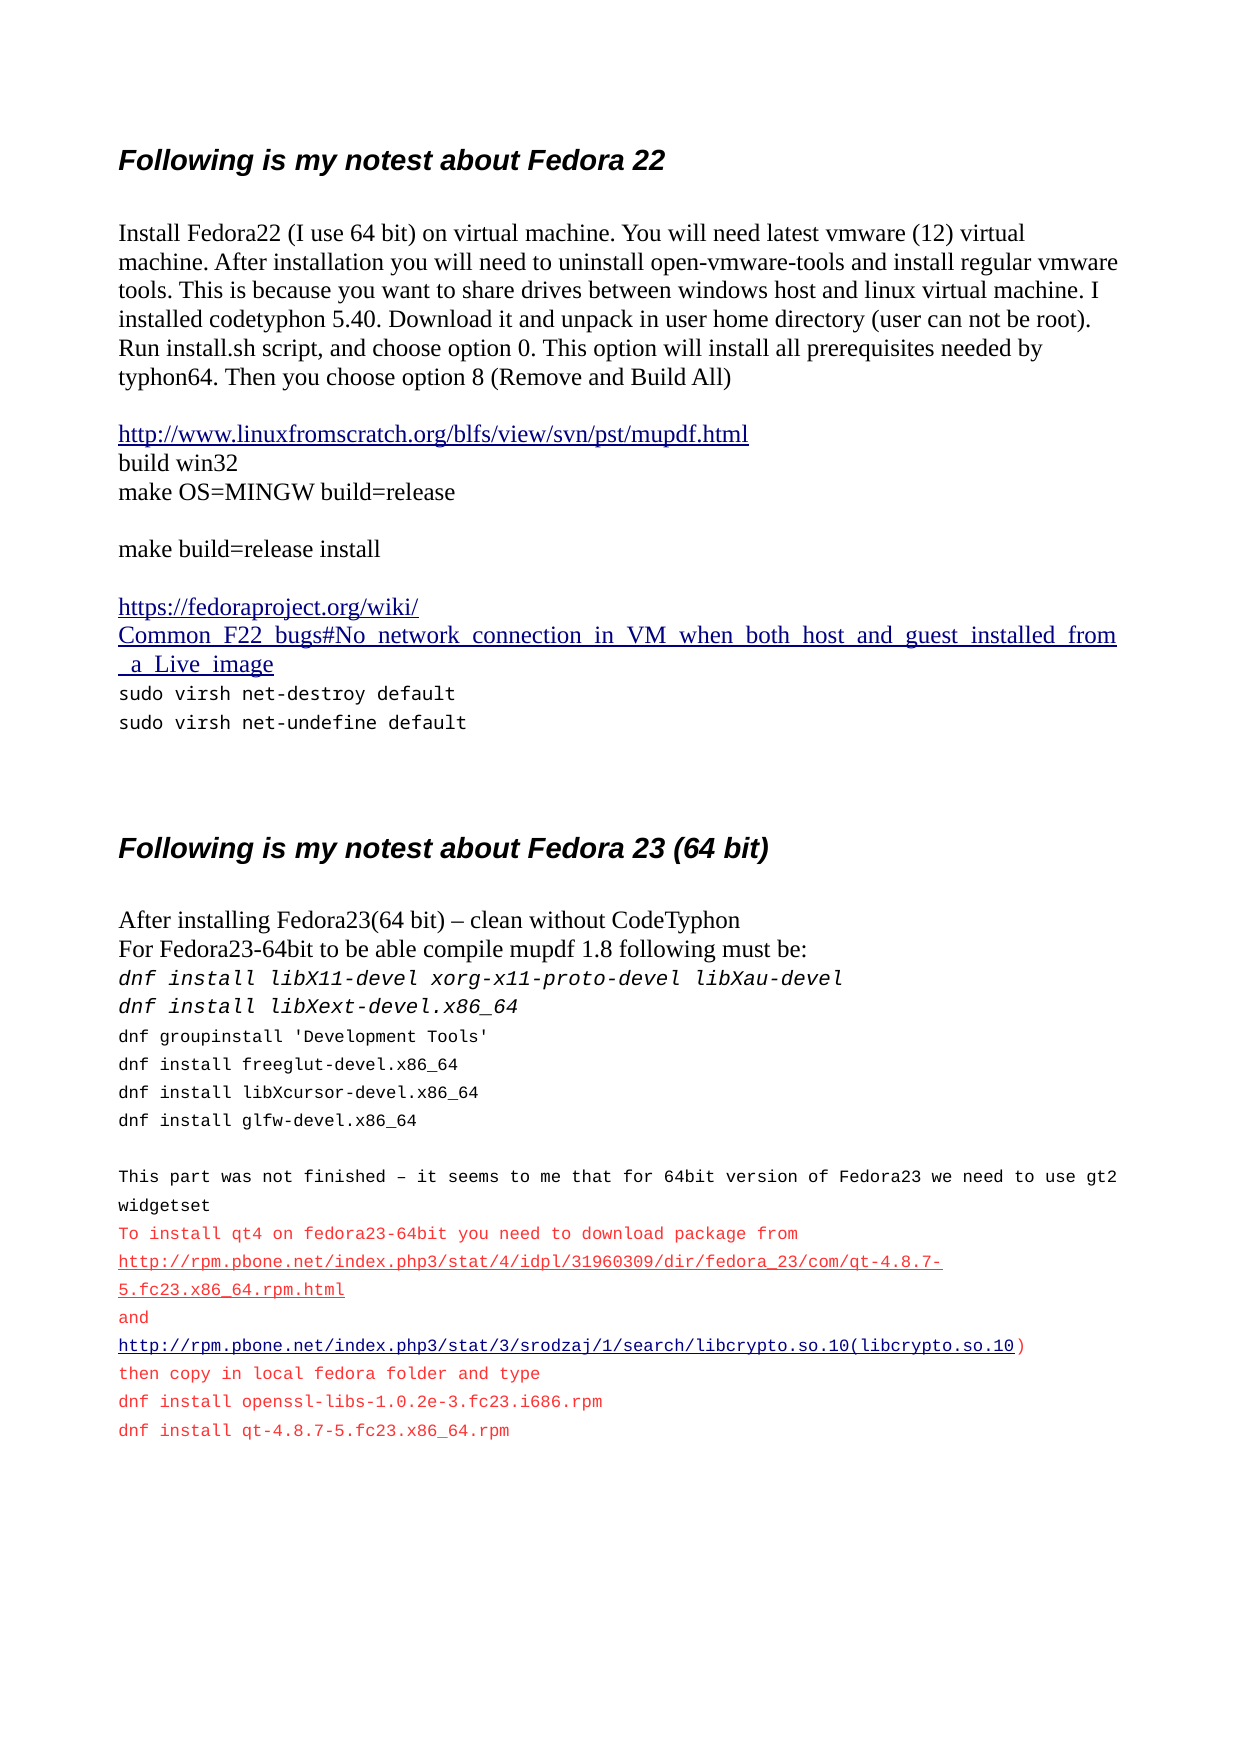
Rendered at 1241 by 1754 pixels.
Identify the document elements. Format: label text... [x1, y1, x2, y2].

subtitle Following is my notest about Fedora 22 [118, 143, 1122, 177]
text This part was not finished – it seems to me that for 64bit version of Fedora23 we need to use gt2 widgetset [118, 1160, 1122, 1216]
text dnf install openssl-libs-1.0.2e-3.fc23.i686.rpm [118, 1385, 1122, 1413]
text then copy in local fedora folder and type [118, 1357, 1122, 1385]
text dnf install freeglut-devel.x86_64 [118, 1047, 1122, 1076]
text and [118, 1301, 1122, 1329]
text dnf install libXext-devel.x86_64 [118, 991, 1122, 1019]
text http://www.linuxfromscratch.org/blfs/view/svn/pst/mupdf.html [118, 419, 1122, 448]
text dnf install qt-4.8.7-5.fc23.x86_64.rpm [118, 1413, 1122, 1441]
text After installing Fedora23(64 bit) – clean without CodeTyphon [118, 906, 1122, 934]
text sudo virsh net-destroy default [118, 678, 1122, 706]
subtitle Following is my notest about Fedora 23 (64 bit) [118, 831, 1122, 864]
text dnf install libX11-devel xorg-x11-proto-devel libXau-devel [118, 963, 1122, 991]
text make OS=MINGW build=release [118, 477, 1122, 505]
text build win32 [118, 448, 1122, 477]
text For Fedora23-64bit to be able compile mupdf 1.8 following must be: [118, 934, 1122, 963]
text http://rpm.pbone.net/index.php3/stat/4/idpl/31960309/dir/fedora_23/com/qt-4.8.7-5.fc23.x86_64.rpm.html [118, 1244, 1122, 1301]
text Install Fedora22 (I use 64 bit) on virtual machine. You will need latest vmware (12) virtual machine. After installation you will need to uninstall open-vmware-tools and install regular vmware tools. This is because you want to share drives between windows host and linux virtual machine. I installed codetyphon 5.40. Download it and unpack in user home directory (user can not be root). Run install.sh script, and choose option 0. This option will install all prerequisites needed by typhon64. Then you choose option 8 (Remove and Build All) [118, 218, 1122, 390]
text To install qt4 on fedora23-64bit you need to download package from [118, 1216, 1122, 1244]
text dnf install libXcursor-devel.x86_64 [118, 1076, 1122, 1104]
text make build=release install [118, 534, 1122, 563]
text dnf groupinstall 'Development Tools' [118, 1019, 1122, 1047]
text dnf install glfw-devel.x86_64 [118, 1104, 1122, 1132]
text http://rpm.pbone.net/index.php3/stat/3/srodzaj/1/search/libcrypto.so.10(libcrypto.so.10) [118, 1329, 1122, 1357]
text https://fedoraproject.org/wiki/Common_F22_bugs#No_network_connection_in_VM_when_both_host_and_guest_installed_from_a_Live_image [118, 592, 1122, 678]
text sudo virsh net-undefine default [118, 706, 1122, 735]
